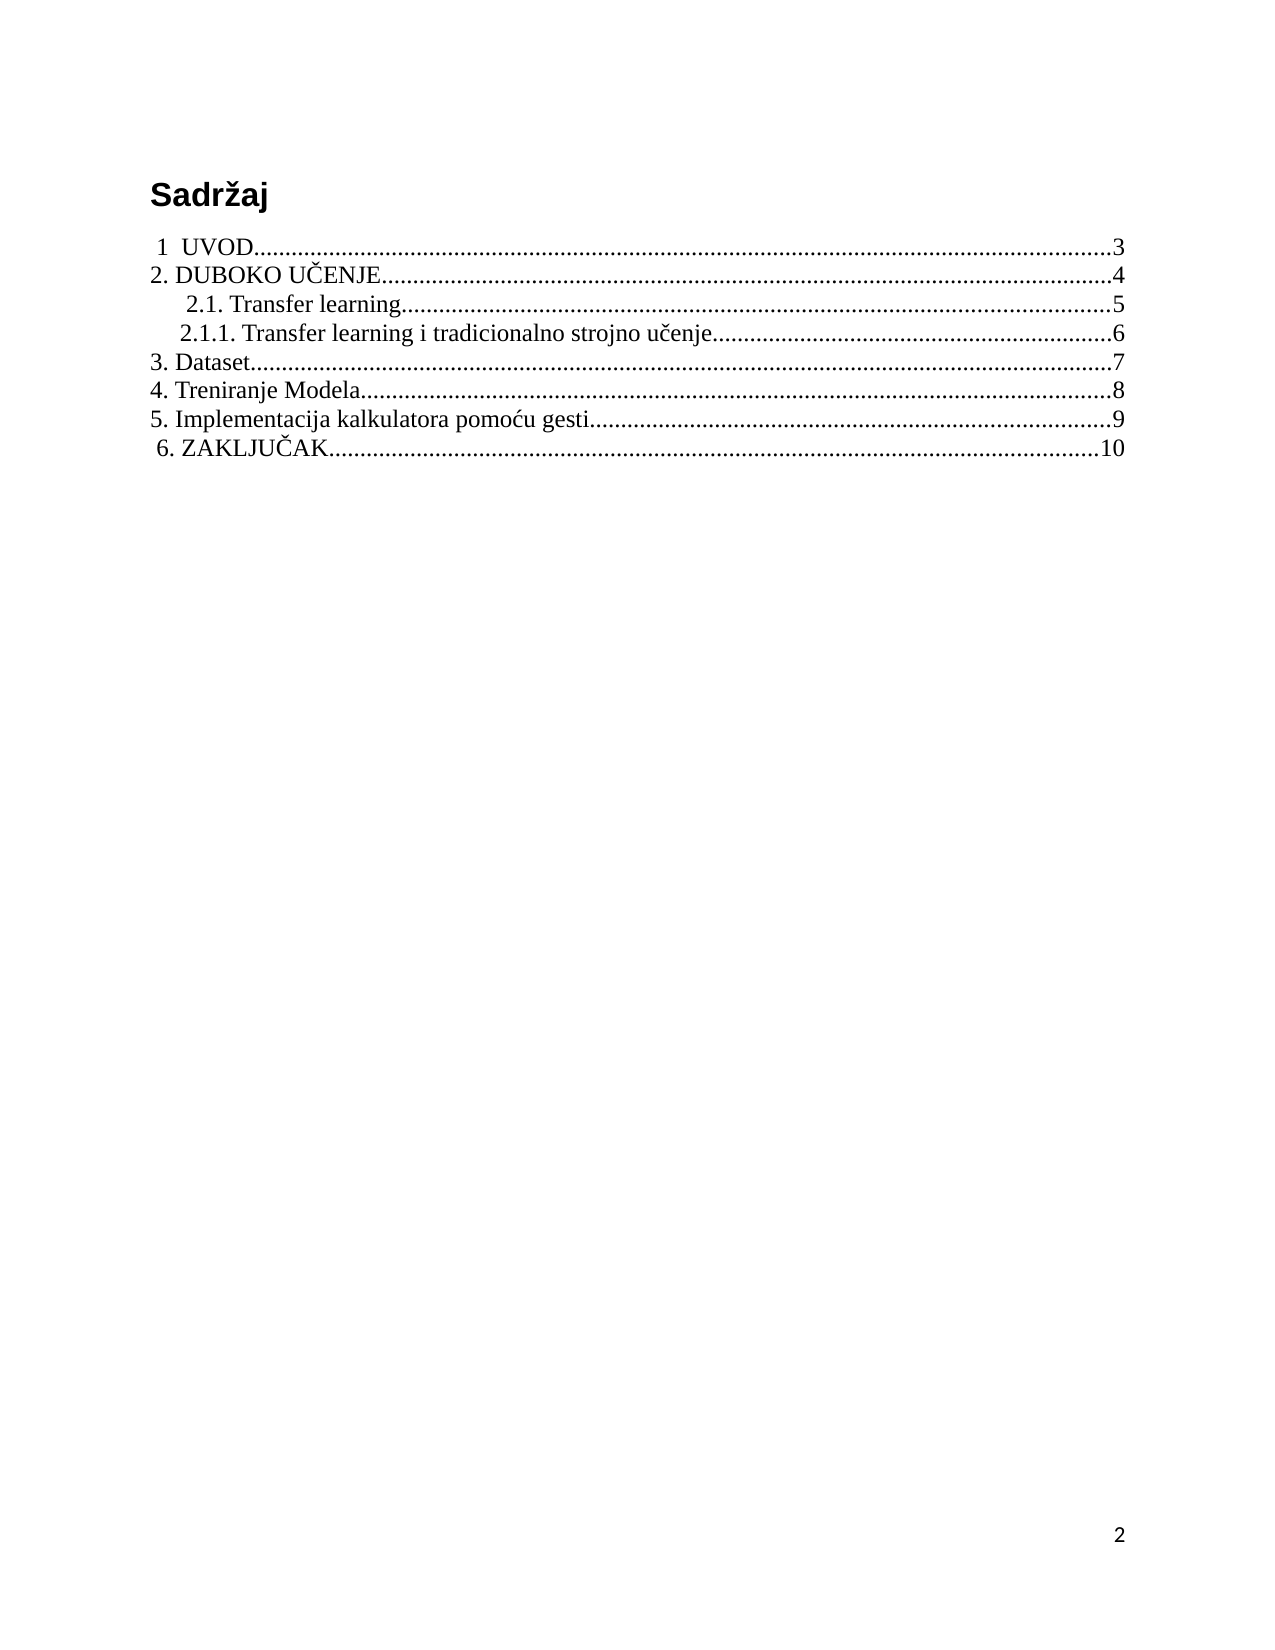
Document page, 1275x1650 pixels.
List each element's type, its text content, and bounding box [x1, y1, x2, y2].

text 6. ZAKLJUČAK 10 [150, 433, 1125, 462]
text 5. Implementacija kalkulatora pomoću gesti 9 [150, 404, 1125, 433]
text 2.1. Transfer learning 5 [179, 289, 1125, 318]
text 4. Treniranje Modela 8 [150, 375, 1125, 404]
text 2. DUBOKO UČENJE 4 [150, 260, 1125, 289]
subtitle Sadržaj [150, 175, 1125, 213]
text 2.1.1. Transfer learning i tradicionalno strojno učenje 6 [179, 318, 1125, 347]
text 3. Dataset 7 [150, 347, 1125, 375]
text 1 UVOD 3 [150, 232, 1125, 260]
